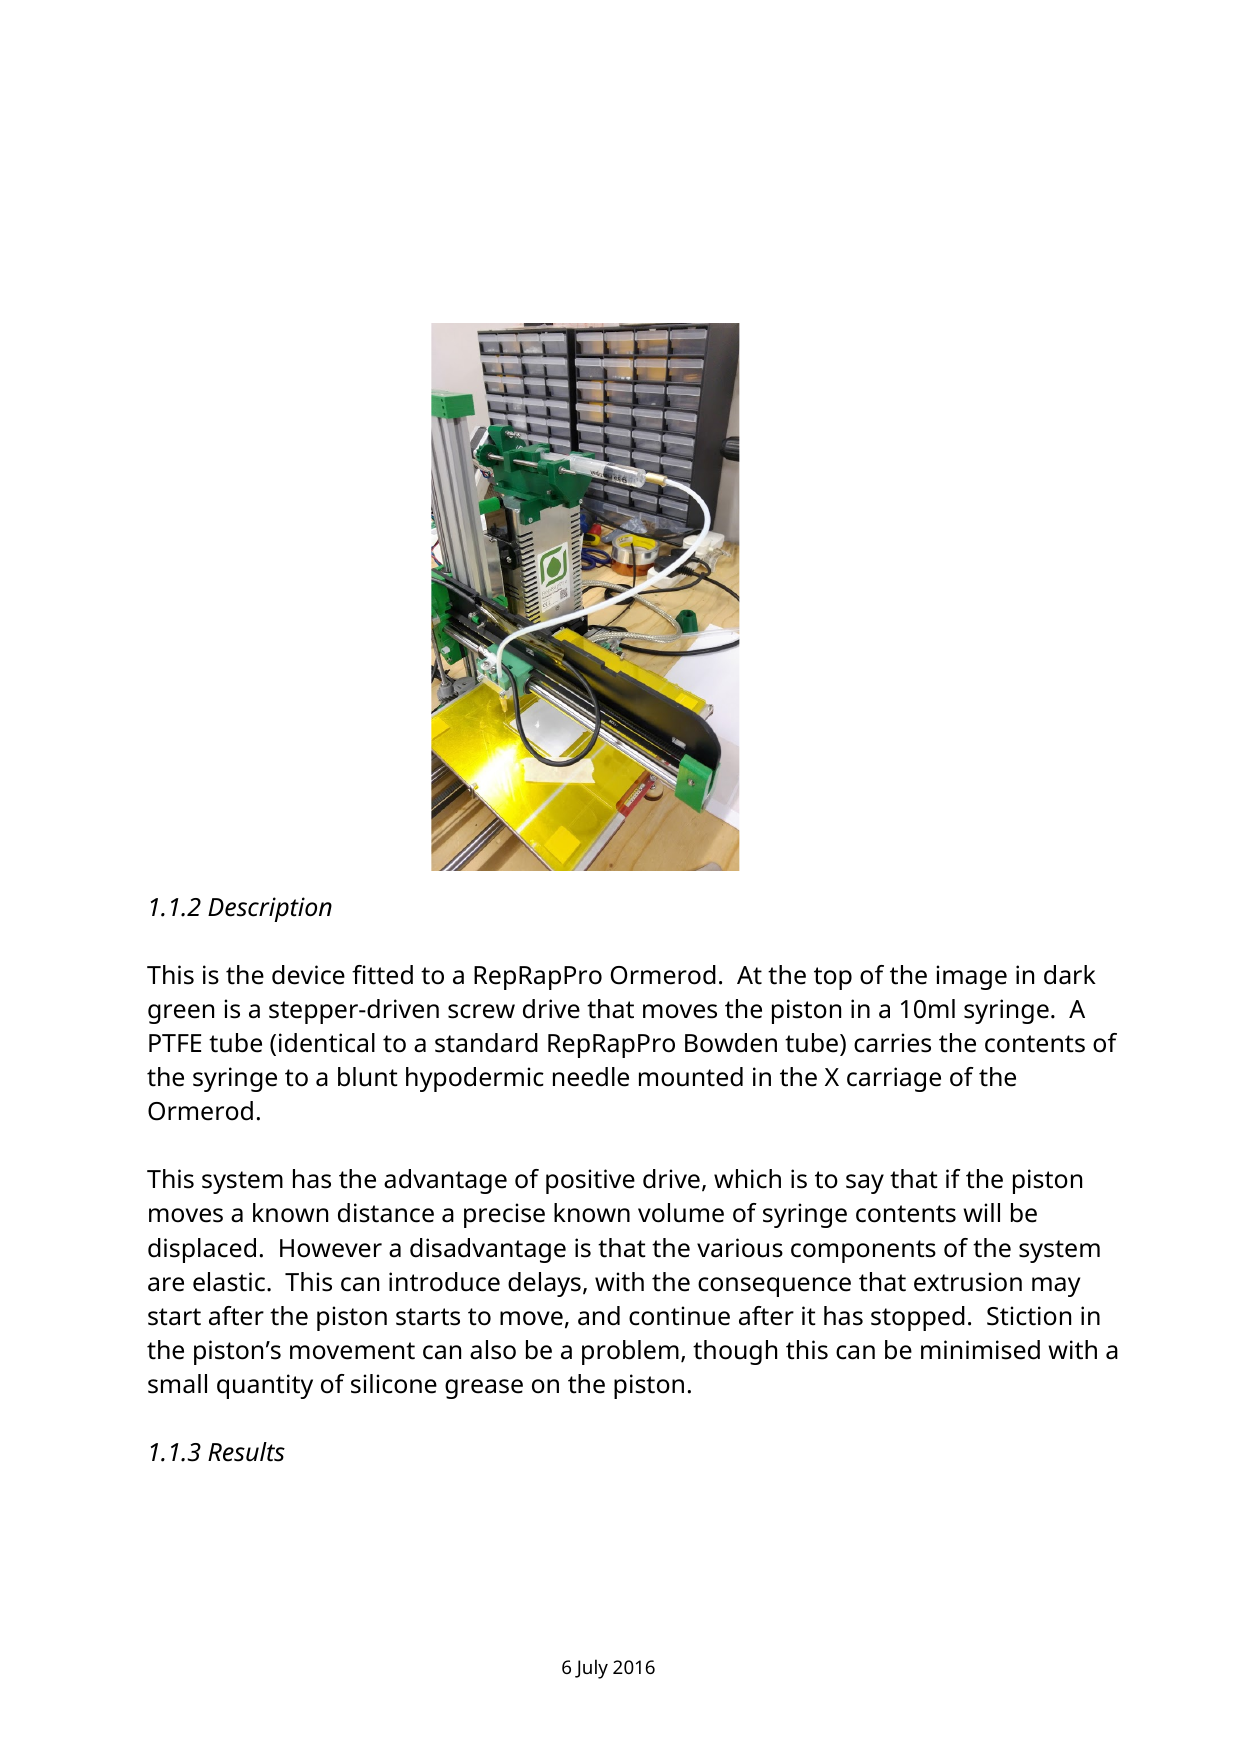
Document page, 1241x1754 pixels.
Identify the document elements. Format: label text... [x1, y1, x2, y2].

text 1.1.2 Description [147, 278, 1122, 924]
text This system has the advantage of positive drive, which is to say that if the piston moves a known distance a precise known volume of syringe contents will be displaced. However a disadvantage is that the various components of the system are elastic. This can introduce delays, with the consequence that extrusion may start after the piston starts to move, and continue after it has stopped. Stiction in the piston’s movement can also be a problem, though this can be minimised with a small quantity of silicone grease on the piston. [147, 1162, 1122, 1401]
picture [431, 323, 740, 871]
text 1.1.3 Results [147, 1434, 1122, 1469]
text This is the device fitted to a RepRapPro Ormerod. At the top of the image in dark green is a stepper-driven screw drive that moves the piston in a 10ml syringe. A PTFE tube (identical to a standard RepRapPro Bowden tube) carries the contents of the syringe to a blunt hypodermic needle mounted in the X carriage of the Ormerod. [147, 958, 1122, 1128]
